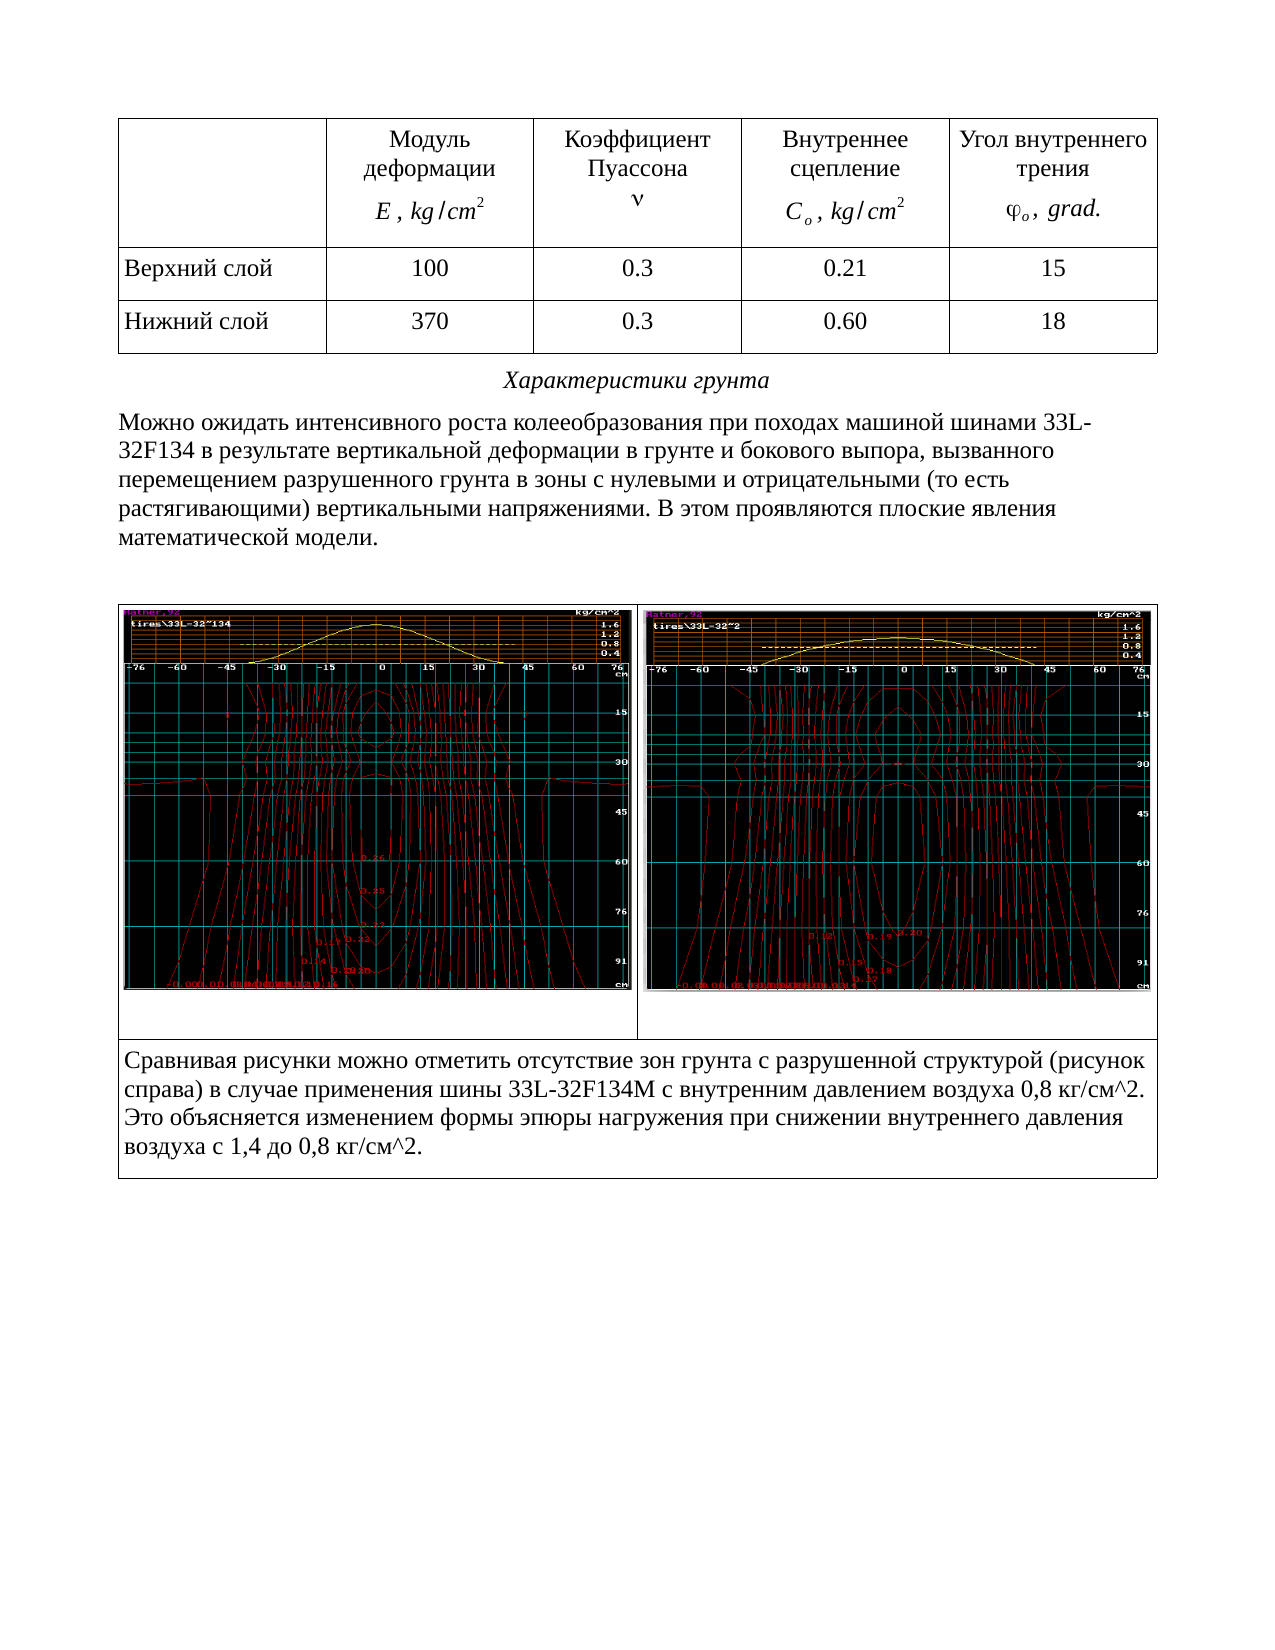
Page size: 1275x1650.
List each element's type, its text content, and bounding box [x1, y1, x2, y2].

table_header [119, 990, 637, 1039]
table_cell Верхний слой [119, 248, 326, 300]
table_cell Нижний слой [119, 301, 326, 353]
table_header Коэффициент Пуассона [534, 119, 741, 247]
table_cell Сравнивая рисунки можно отметить отсутствие зон грунта с разрушенной структурой (рисунок справа) в случае применения шины 33L-32F134М с внутренним давлением воздуха 0,8 кг/см^2. Это объясняется изменением формы эпюры нагружения при снижении внутреннего давления воздуха с 1,4 до 0,8 кг/см^2. [119, 1040, 1157, 1178]
table_cell 15 [950, 248, 1157, 300]
table_header Угол внутреннего трения [950, 119, 1157, 247]
table_header [119, 119, 326, 247]
table_cell 18 [950, 301, 1157, 353]
table_header [638, 605, 1157, 1039]
table_cell 0.21 [742, 248, 949, 300]
table_header [119, 605, 637, 989]
table_cell 100 [327, 248, 533, 300]
table_cell 0.60 [742, 301, 949, 353]
table_header Модуль деформации [327, 119, 533, 247]
table_cell 0.3 [534, 248, 741, 300]
text Характеристики грунта [118, 365, 1157, 394]
table_cell 370 [327, 301, 533, 353]
text Можно ожидать интенсивного роста колееобразования при походах машиной шинами 33L-32F134 в результате вертикальной деформации в грунте и бокового выпора, вызванного перемещением разрушенного грунта в зоны с нулевыми и отрицательными (то есть растягивающими) вертикальными напряжениями. В этом проявляются плоские явления математической модели. [118, 407, 1157, 550]
picture [643, 610, 1152, 992]
table_header Внутреннее сцепление [742, 119, 949, 247]
table_cell 0.3 [534, 301, 741, 353]
picture [123, 610, 632, 990]
